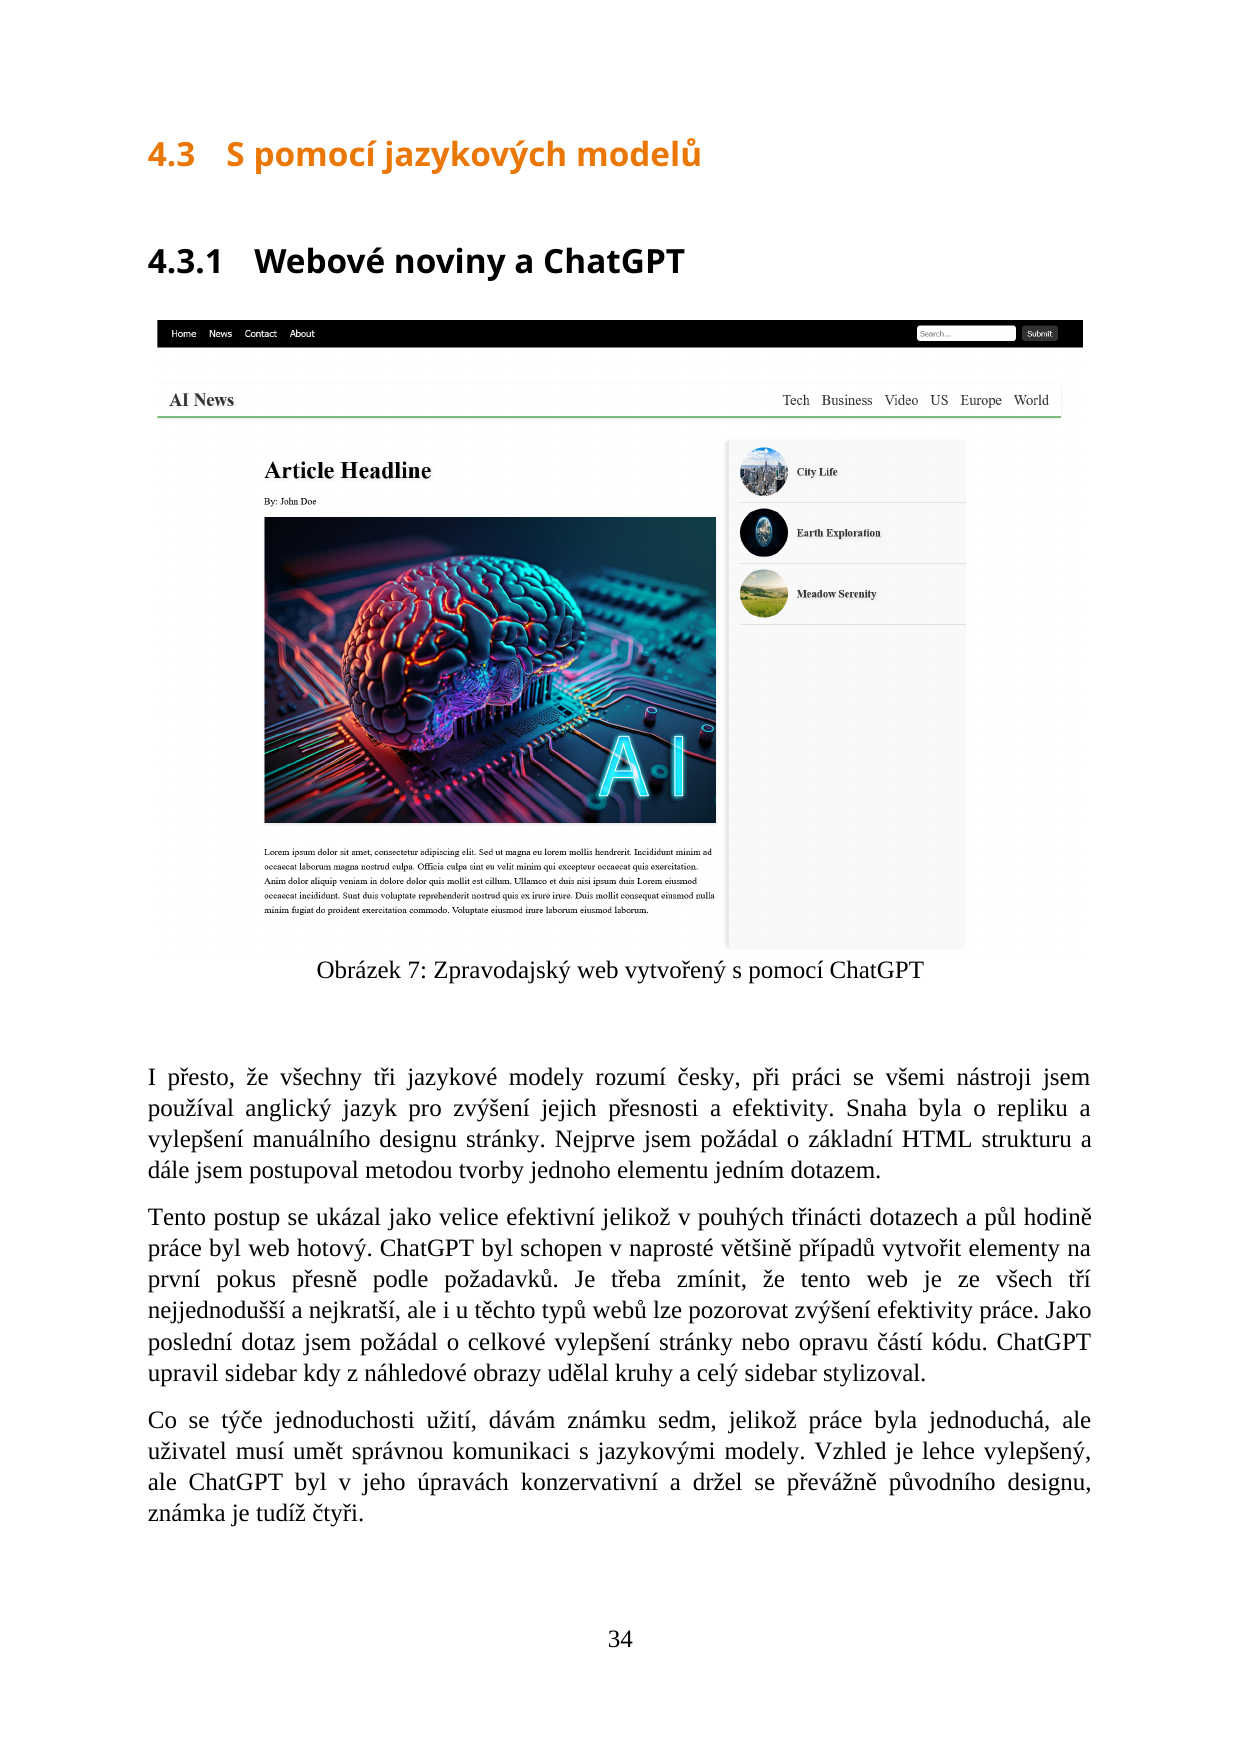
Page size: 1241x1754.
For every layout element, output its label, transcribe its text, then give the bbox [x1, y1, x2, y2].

text Co se týče jednoduchosti užití, dávám známku sedm, jelikož práce byla jednoduchá, ale uživatel musí umět správnou komunikaci s jazykovými modely. Vzhled je lehce vylepšený, ale ChatGPT byl v jeho úpravách konzervativní a držel se převážně původního designu, známka je tudíž čtyři. [148, 1405, 1092, 1527]
subtitle S pomocí jazykových modelů [148, 130, 1092, 176]
subtitle Webové noviny a ChatGPT [148, 238, 1092, 283]
text Tento postup se ukázal jako velice efektivní jelikož v pouhých třinácti dotazech a půl hodině práce byl web hotový. ChatGPT byl schopen v naprosté většině případů vytvořit elementy na první pokus přesně podle požadavků. Je třeba zmínit, že tento web je ze všech tří nejjednodušší a nejkratší, ale i u těchto typů webů lze pozorovat zvýšení efektivity práce. Jako poslední dotaz jsem požádal o celkové vylepšení stránky nebo opravu částí kódu. ChatGPT upravil sidebar kdy z náhledové obrazy udělal kruhy a celý sidebar stylizoval. [148, 1202, 1092, 1386]
text Obrázek 7: Zpravodajský web vytvořený s pomocí ChatGPT [131, 320, 1109, 984]
text [131, 312, 1109, 320]
picture [157, 320, 1083, 956]
text I přesto, že všechny tři jazykové modely rozumí česky, při práci se všemi nástroji jsem používal anglický jazyk pro zvýšení jejich přesnosti a efektivity. Snaha byla o repliku a vylepšení manuálního designu stránky. Nejprve jsem požádal o základní HTML strukturu a dále jsem postupoval metodou tvorby jednoho elementu jedním dotazem. [131, 984, 1109, 1184]
